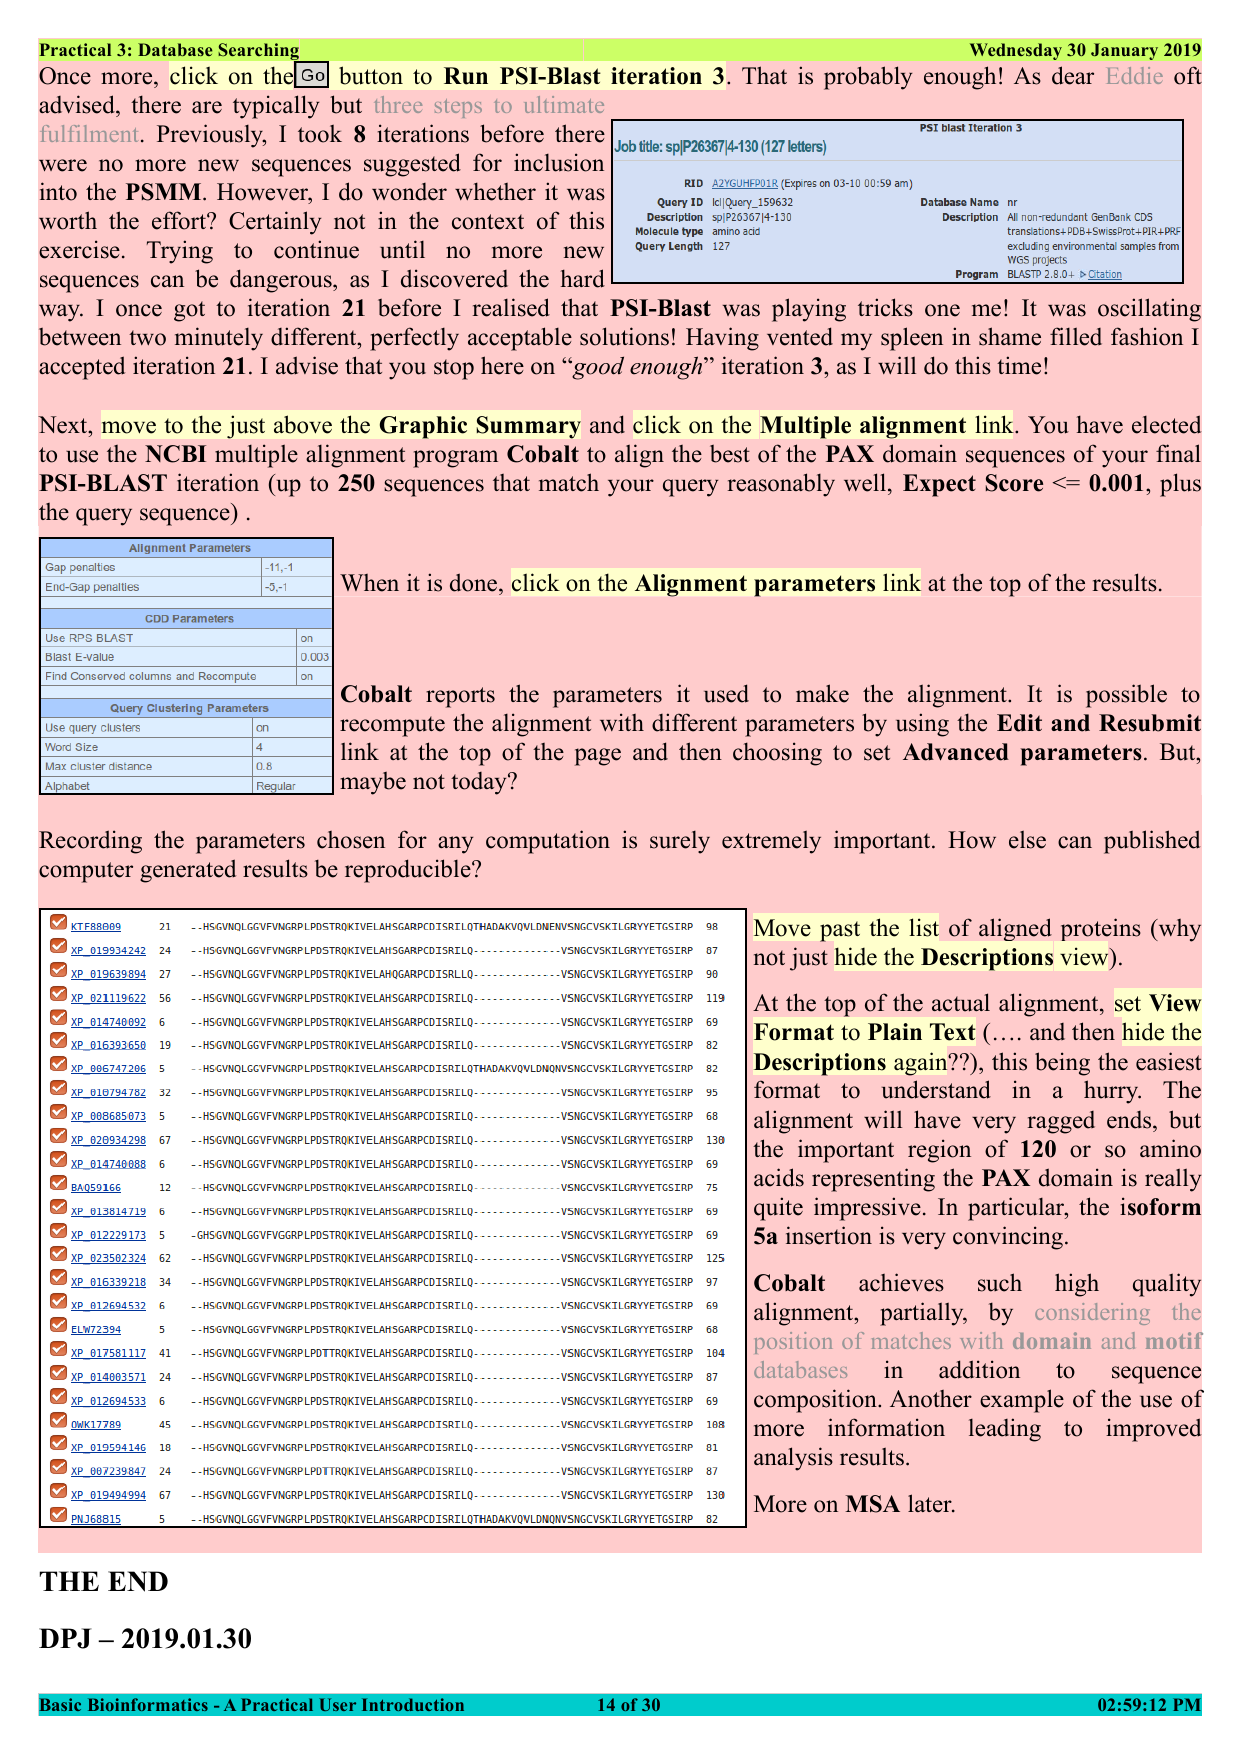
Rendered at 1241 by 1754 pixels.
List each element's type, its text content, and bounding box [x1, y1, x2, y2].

text More on MSA later. [747, 1489, 1202, 1518]
picture [41, 539, 332, 793]
text Move past the list of aligned proteins (why not just hide the Descriptions view). [747, 912, 1202, 971]
picture [613, 121, 1182, 282]
picture [41, 910, 745, 1526]
text When it is done, click on the Alignment parameters link at the top of the results. [334, 567, 1202, 596]
text Next, move to the just above the Graphic Summary and click on the Multiple alignment link. You have elected to use the NCBI multiple alignment program Cobalt to align the best of the PAX domain sequences of your final PSI-BLAST iteration (up to 250 sequences that match your query reasonably well, Expect Score <= 0.001, plus the query sequence) . [38, 410, 1202, 526]
text At the top of the actual alignment, set View Format to Plain Text (…. and then hide the Descriptions again??), this being the easiest format to understand in a hurry. The alignment will have very ragged ends, but the important region of 120 or so amino acids representing the PAX domain is really quite impressive. In particular, the isoform 5a insertion is very convincing. [747, 988, 1202, 1250]
text Cobalt achieves such high quality alignment, partially, by considering the position of matches with domain and motif databases in addition to sequence composition. Another example of the use of more information leading to improved analysis results. [747, 1267, 1202, 1471]
text THE END [38, 1564, 1202, 1598]
text Cobalt reports the parameters it used to make the alignment. It is possible to recompute the alignment with different parameters by using the Edit and Resubmit link at the top of the page and then choosing to set Advanced parameters. But, maybe not today? [334, 679, 1202, 795]
text Recording the parameters chosen for any computation is surely extremely important. How else can published computer generated results be reproducible? [38, 825, 1202, 883]
text DPJ – 2019.01.30 [38, 1622, 1202, 1655]
text Once more, click on the button to Run PSI-Blast iteration 3. That is probably enough! As dear Eddie oft advised, there are typically but three steps to ultimate fulfilment. Previously, I took 8 iterations before there were no more new sequences suggested for inclusion into the PSMM. However, I do wonder whether it was worth the effort? Certainly not in the context of this exercise. Trying to continue until no more new sequences can be dangerous, as I discovered the hard way. I once got to iteration 21 before I realised that PSI-Blast was playing tricks one me! It was oscillating between two minutely different, perfectly acceptable solutions! Having vented my spleen in shame filled fashion I accepted iteration 21. I advise that you stop here on “good enough” iteration 3, as I will do this time! [38, 61, 1202, 380]
picture [296, 63, 327, 86]
